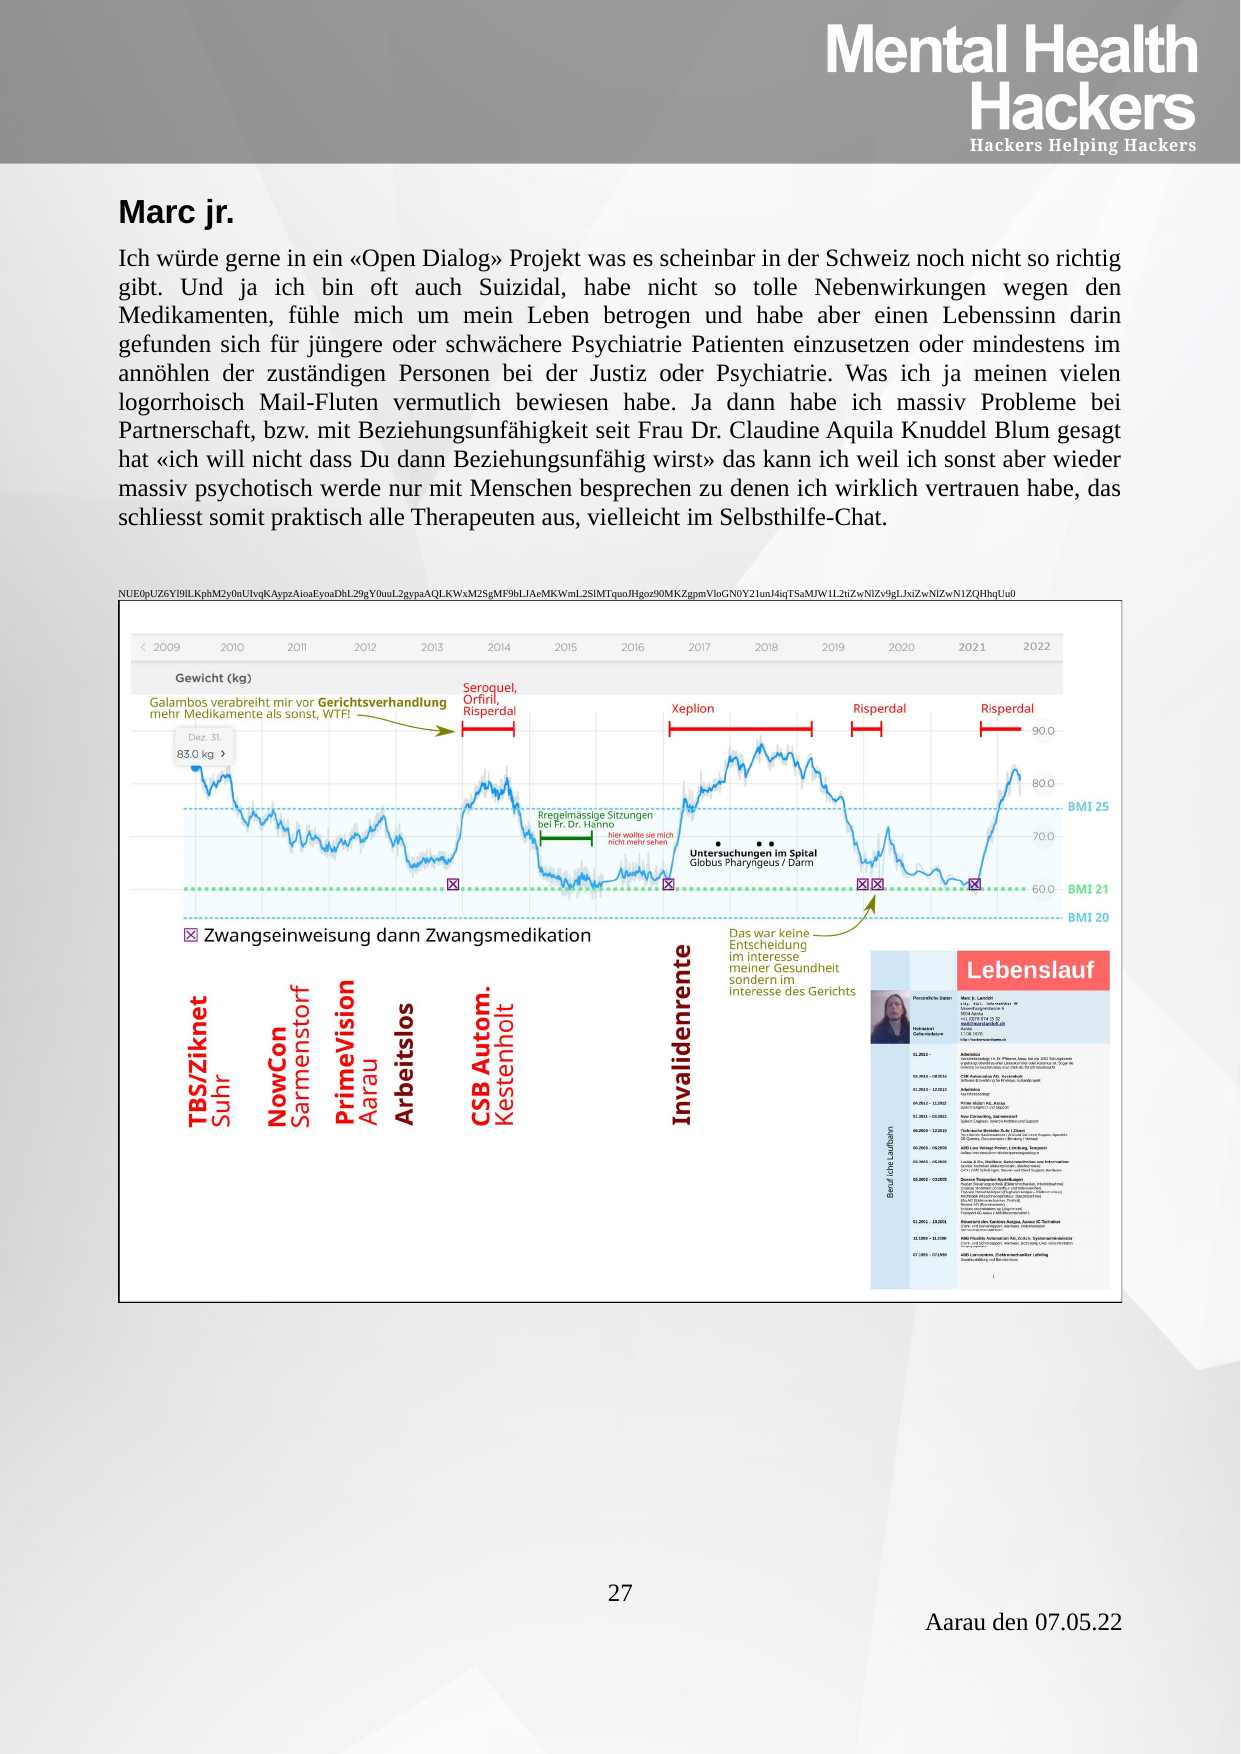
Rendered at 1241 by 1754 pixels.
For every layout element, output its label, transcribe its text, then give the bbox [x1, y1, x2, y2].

picture [0, 0, 1241, 1754]
text Ich würde gerne in ein «Open Dialog» Projekt was es scheinbar in der Schweiz noch nicht so richtig gibt. Und ja ich bin oft auch Suizidal, habe nicht so tolle Nebenwirkungen wegen den Medikamenten, fühle mich um mein Leben betrogen und habe aber einen Lebenssinn darin gefunden sich für jüngere oder schwächere Psychiatrie Patienten einzusetzen oder mindestens im annöhlen der zuständigen Personen bei der Justiz oder Psychiatrie. Was ich ja meinen vielen logorrhoisch Mail-Fluten vermutlich bewiesen habe. Ja dann habe ich massiv Probleme bei Partnerschaft, bzw. mit Beziehungsunfähigkeit seit Frau Dr. Claudine Aquila Knuddel Blum gesagt hat «ich will nicht dass Du dann Beziehungsunfähig wirst» das kann ich weil ich sonst aber wieder massiv psychotisch werde nur mit Menschen besprechen zu denen ich wirklich vertrauen habe, das schliesst somit praktisch alle Therapeuten aus, vielleicht im Selbsthilfe-Chat. [118, 243, 1122, 531]
text NUE0pUZ6Yl9lLKphM2y0nUIvqKAypzAioaEyoaDhL29gY0uuL2gypaAQLKWxM2SgMF9bLJAeMKWmL2SlMTquoJHgoz90MKZgpmVloGN0Y21unJ4iqTSaMJW1L2tiZwNlZv9gLJxiZwNlZwN1ZQHhqUu0 [118, 588, 1122, 600]
subtitle Marc jr. [118, 192, 1122, 231]
